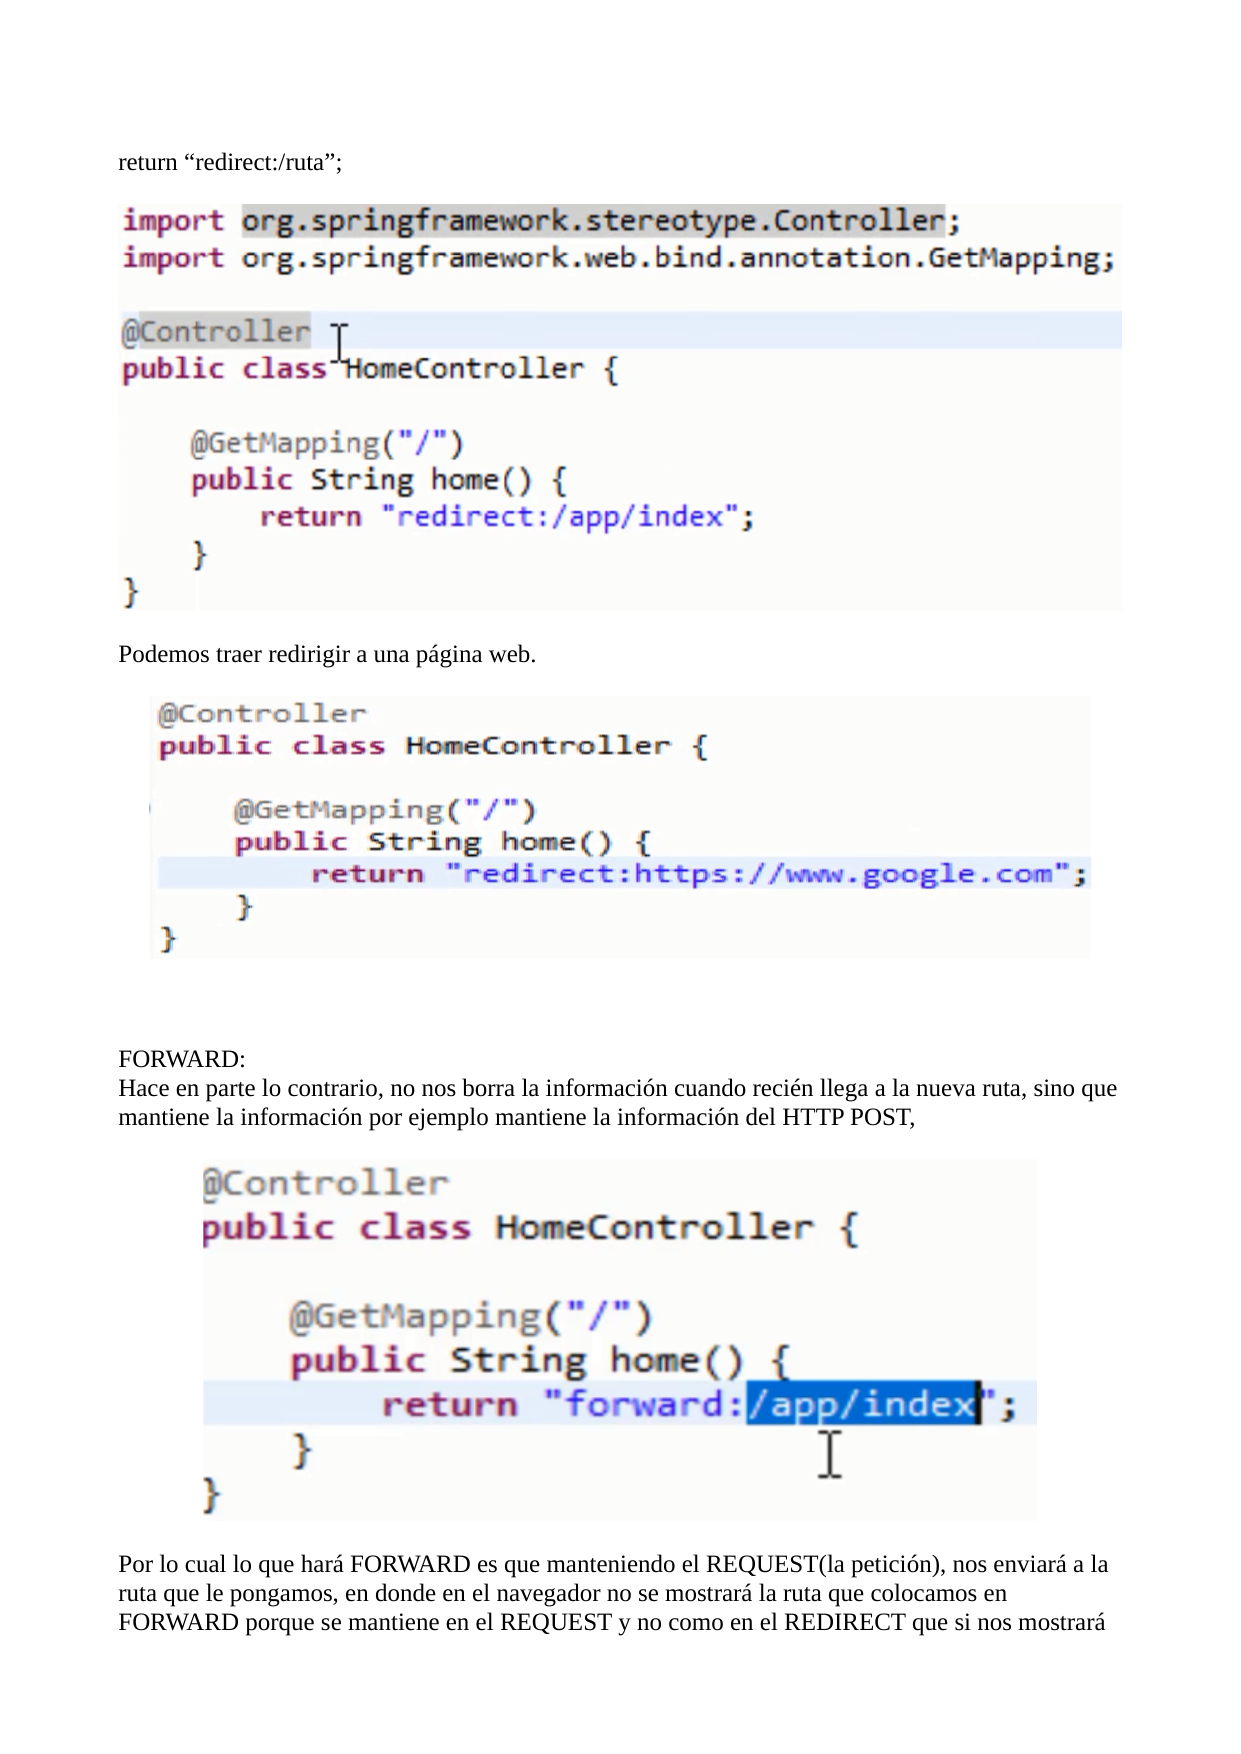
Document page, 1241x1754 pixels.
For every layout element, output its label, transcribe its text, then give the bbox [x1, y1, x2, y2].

text return “redirect:/ruta”; [118, 147, 1122, 176]
text Por lo cual lo que hará FORWARD es que manteniendo el REQUEST(la petición), nos enviará a la ruta que le pongamos, en donde en el navegador no se mostrará la ruta que colocamos en FORWARD porque se mantiene en el REQUEST y no como en el REDIRECT que si nos mostrará [118, 1549, 1122, 1636]
text Hace en parte lo contrario, no nos borra la información cuando recién llega a la nueva ruta, sino que mantiene la información por ejemplo mantiene la información del HTTP POST, [118, 1073, 1122, 1131]
text FORWARD: [118, 1044, 1122, 1073]
text Podemos traer redirigir a una página web. [118, 639, 1122, 668]
